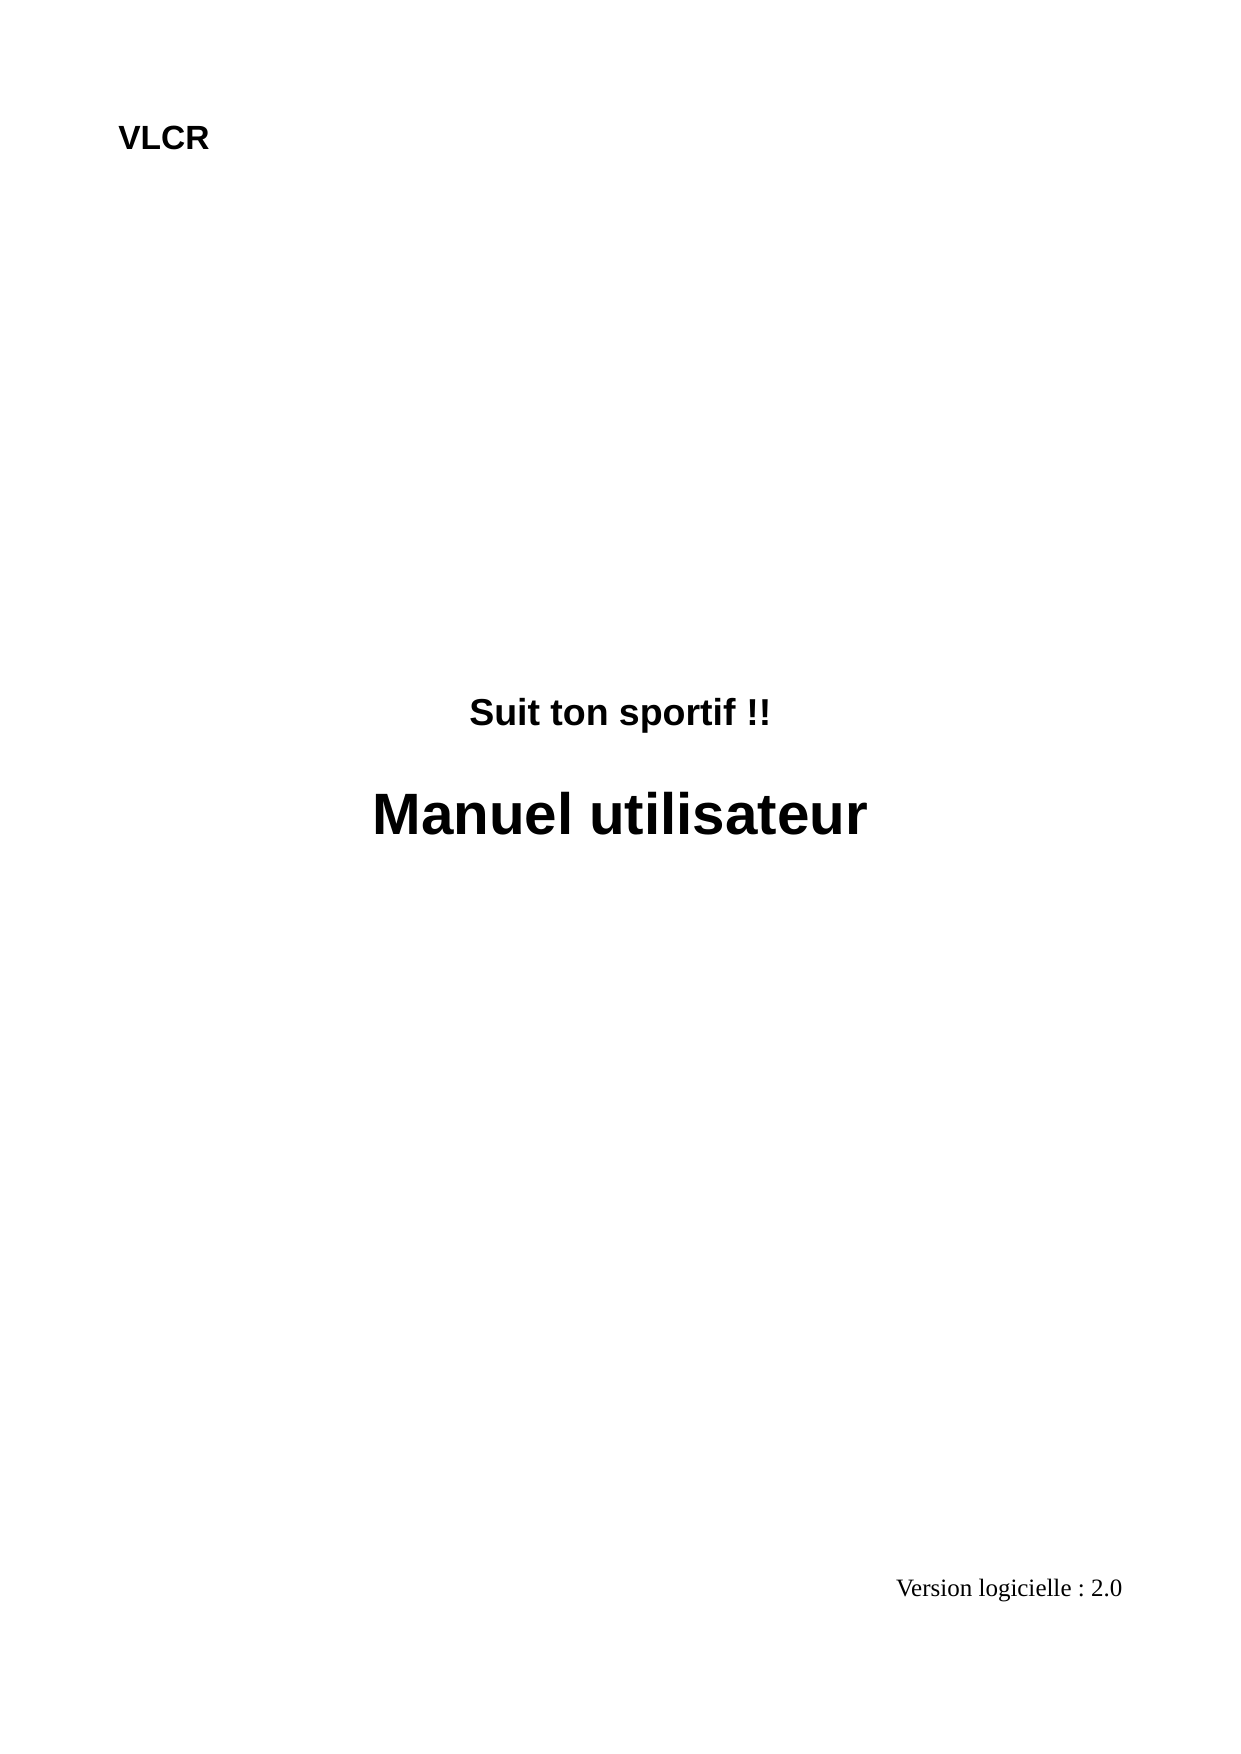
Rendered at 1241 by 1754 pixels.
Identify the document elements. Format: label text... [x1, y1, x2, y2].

title Manuel utilisateur [118, 780, 1122, 847]
text Version logicielle : 2.0 [118, 1573, 1122, 1602]
text VLCR [118, 118, 1122, 157]
text Suit ton sportif !! [118, 691, 1122, 734]
